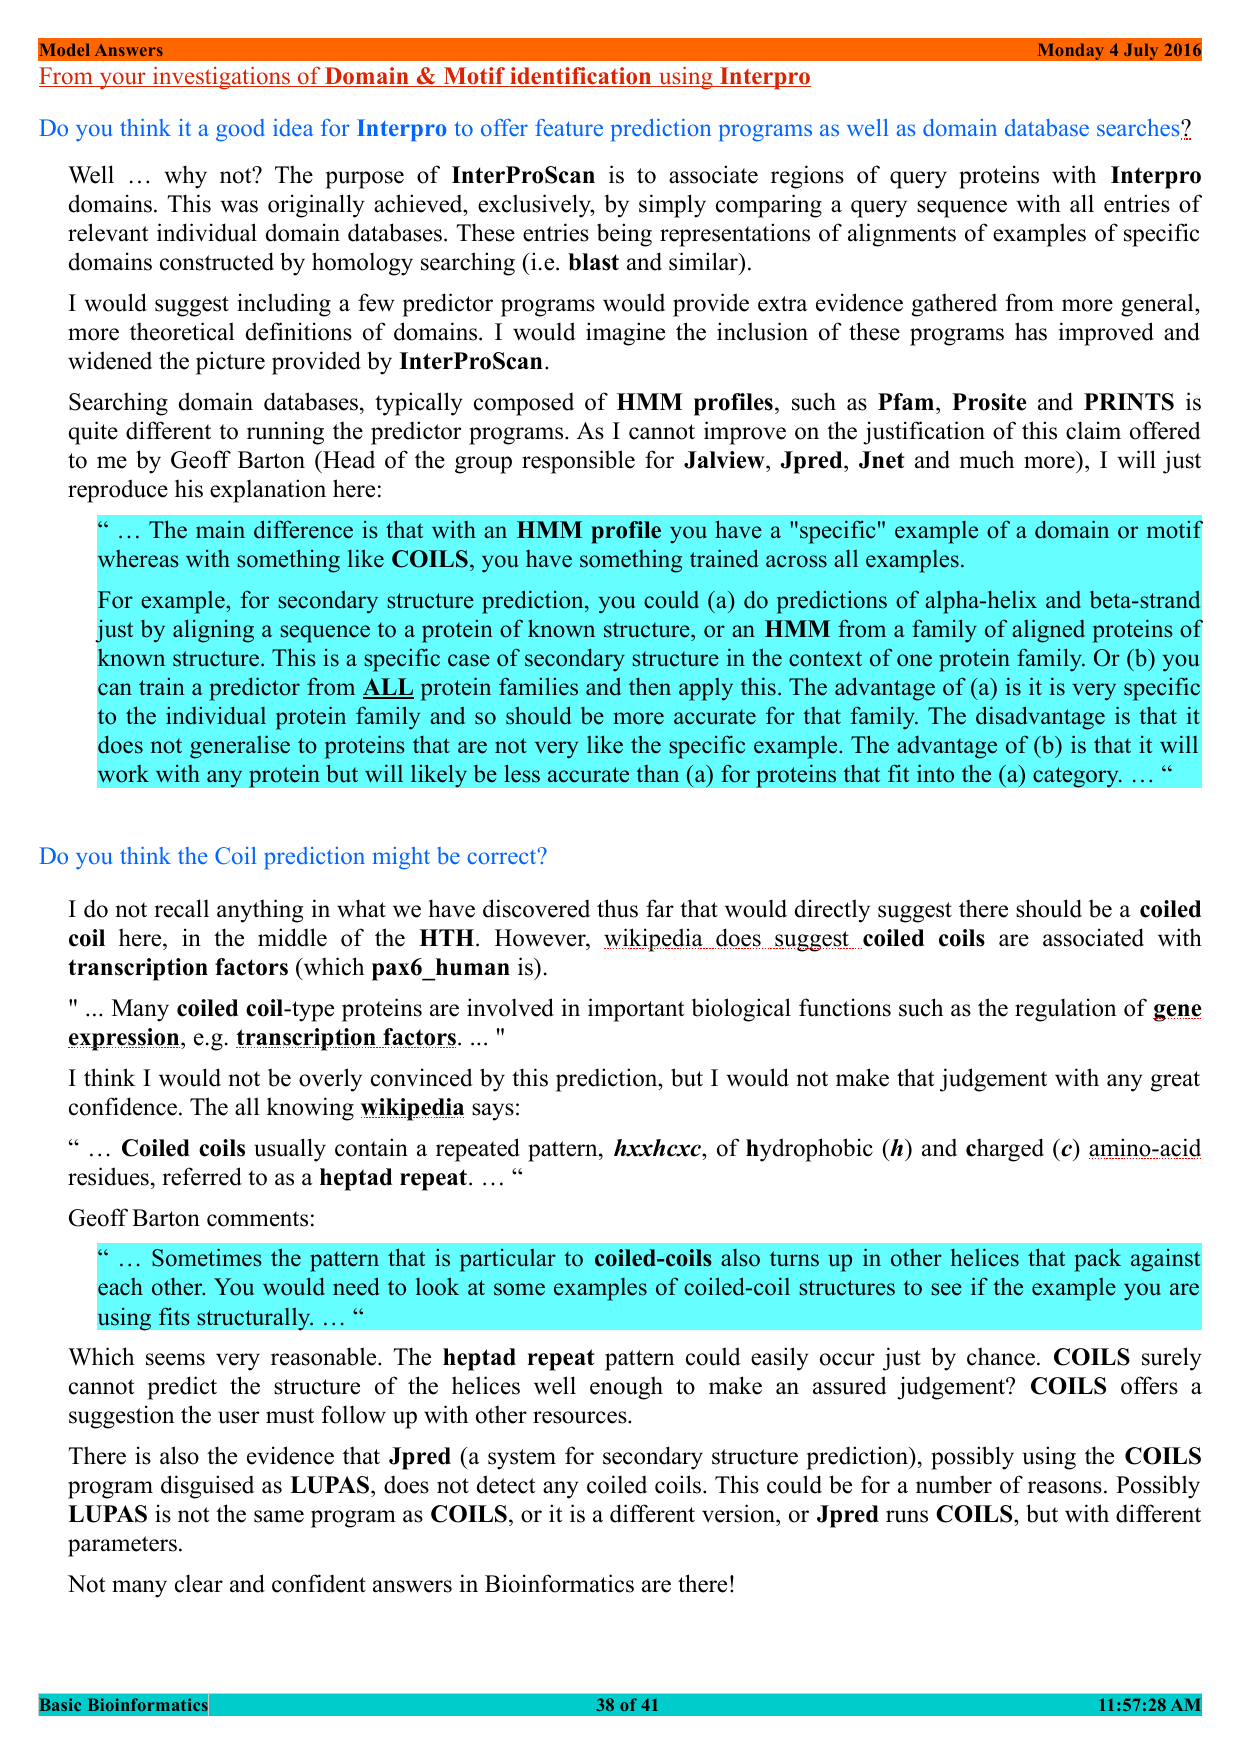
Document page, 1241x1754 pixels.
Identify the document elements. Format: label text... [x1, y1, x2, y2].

text Not many clear and confident answers in Bioinformatics are there! [68, 1569, 1202, 1598]
text There is also the evidence that Jpred (a system for secondary structure prediction), possibly using the COILS program disguised as LUPAS, does not detect any coiled coils. This could be for a number of reasons. Possibly LUPAS is not the same program as COILS, or it is a different version, or Jpred runs COILS, but with different parameters. [68, 1441, 1202, 1557]
text I think I would not be overly convinced by this prediction, but I would not make that judgement with any great confidence. The all knowing wikipedia says: [68, 1063, 1202, 1121]
text Searching domain databases, typically composed of HMM profiles, such as Pfam, Prosite and PRINTS is quite different to running the predictor programs. As I cannot improve on the justification of this claim offered to me by Geoff Barton (Head of the group responsible for Jalview, Jpred, Jnet and much more), I will just reproduce his explanation here: [68, 387, 1202, 503]
text From your investigations of Domain & Motif identification using Interpro [38, 61, 1202, 89]
text “ … Sometimes the pattern that is particular to coiled-coils also turns up in other helices that pack against each other. You would need to look at some examples of coiled-coil structures to see if the example you are using fits structurally. … “ [97, 1243, 1202, 1330]
text Which seems very reasonable. The heptad repeat pattern could easily occur just by chance. COILS surely cannot predict the structure of the helices well enough to make an assured judgement? COILS offers a suggestion the user must follow up with other resources. [68, 1342, 1202, 1429]
text Do you think it a good idea for Interpro to offer feature prediction programs as well as domain database searches? [38, 113, 1202, 142]
text " ... Many coiled coil-type proteins are involved in important biological functions such as the regulation of gene expression, e.g. transcription factors. ... " [68, 993, 1202, 1051]
text “ … The main difference is that with an HMM profile you have a "specific" example of a domain or motif whereas with something like COILS, you have something trained across all examples. [97, 515, 1202, 573]
text Geoff Barton comments: [68, 1202, 1202, 1231]
text For example, for secondary structure prediction, you could (a) do predictions of alpha-helix and beta-strand just by aligning a sequence to a protein of known structure, or an HMM from a family of aligned proteins of known structure. This is a specific case of secondary structure in the context of one protein family. Or (b) you can train a predictor from ALL protein families and then apply this. The advantage of (a) is it is very specific to the individual protein family and so should be more accurate for that family. The disadvantage is that it does not generalise to proteins that are not very like the specific example. The advantage of (b) is that it will work with any protein but will likely be less accurate than (a) for proteins that fit into the (a) category. … “ [97, 585, 1202, 788]
text “ … Coiled coils usually contain a repeated pattern, hxxhcxc, of hydrophobic (h) and charged (c) amino-acid residues, referred to as a heptad repeat. … “ [68, 1132, 1202, 1191]
text Do you think the Coil prediction might be correct? [38, 841, 1202, 870]
text I would suggest including a few predictor programs would provide extra evidence gathered from more general, more theoretical definitions of domains. I would imagine the inclusion of these programs has improved and widened the picture provided by InterProScan. [68, 288, 1202, 375]
text Well … why not? The purpose of InterProScan is to associate regions of query proteins with Interpro domains. This was originally achieved, exclusively, by simply comparing a query sequence with all entries of relevant individual domain databases. These entries being representations of alignments of examples of specific domains constructed by homology searching (i.e. blast and similar). [68, 160, 1202, 276]
text I do not recall anything in what we have discovered thus far that would directly suggest there should be a coiled coil here, in the middle of the HTH. However, wikipedia does suggest coiled coils are associated with transcription factors (which pax6_human is). [68, 894, 1202, 981]
